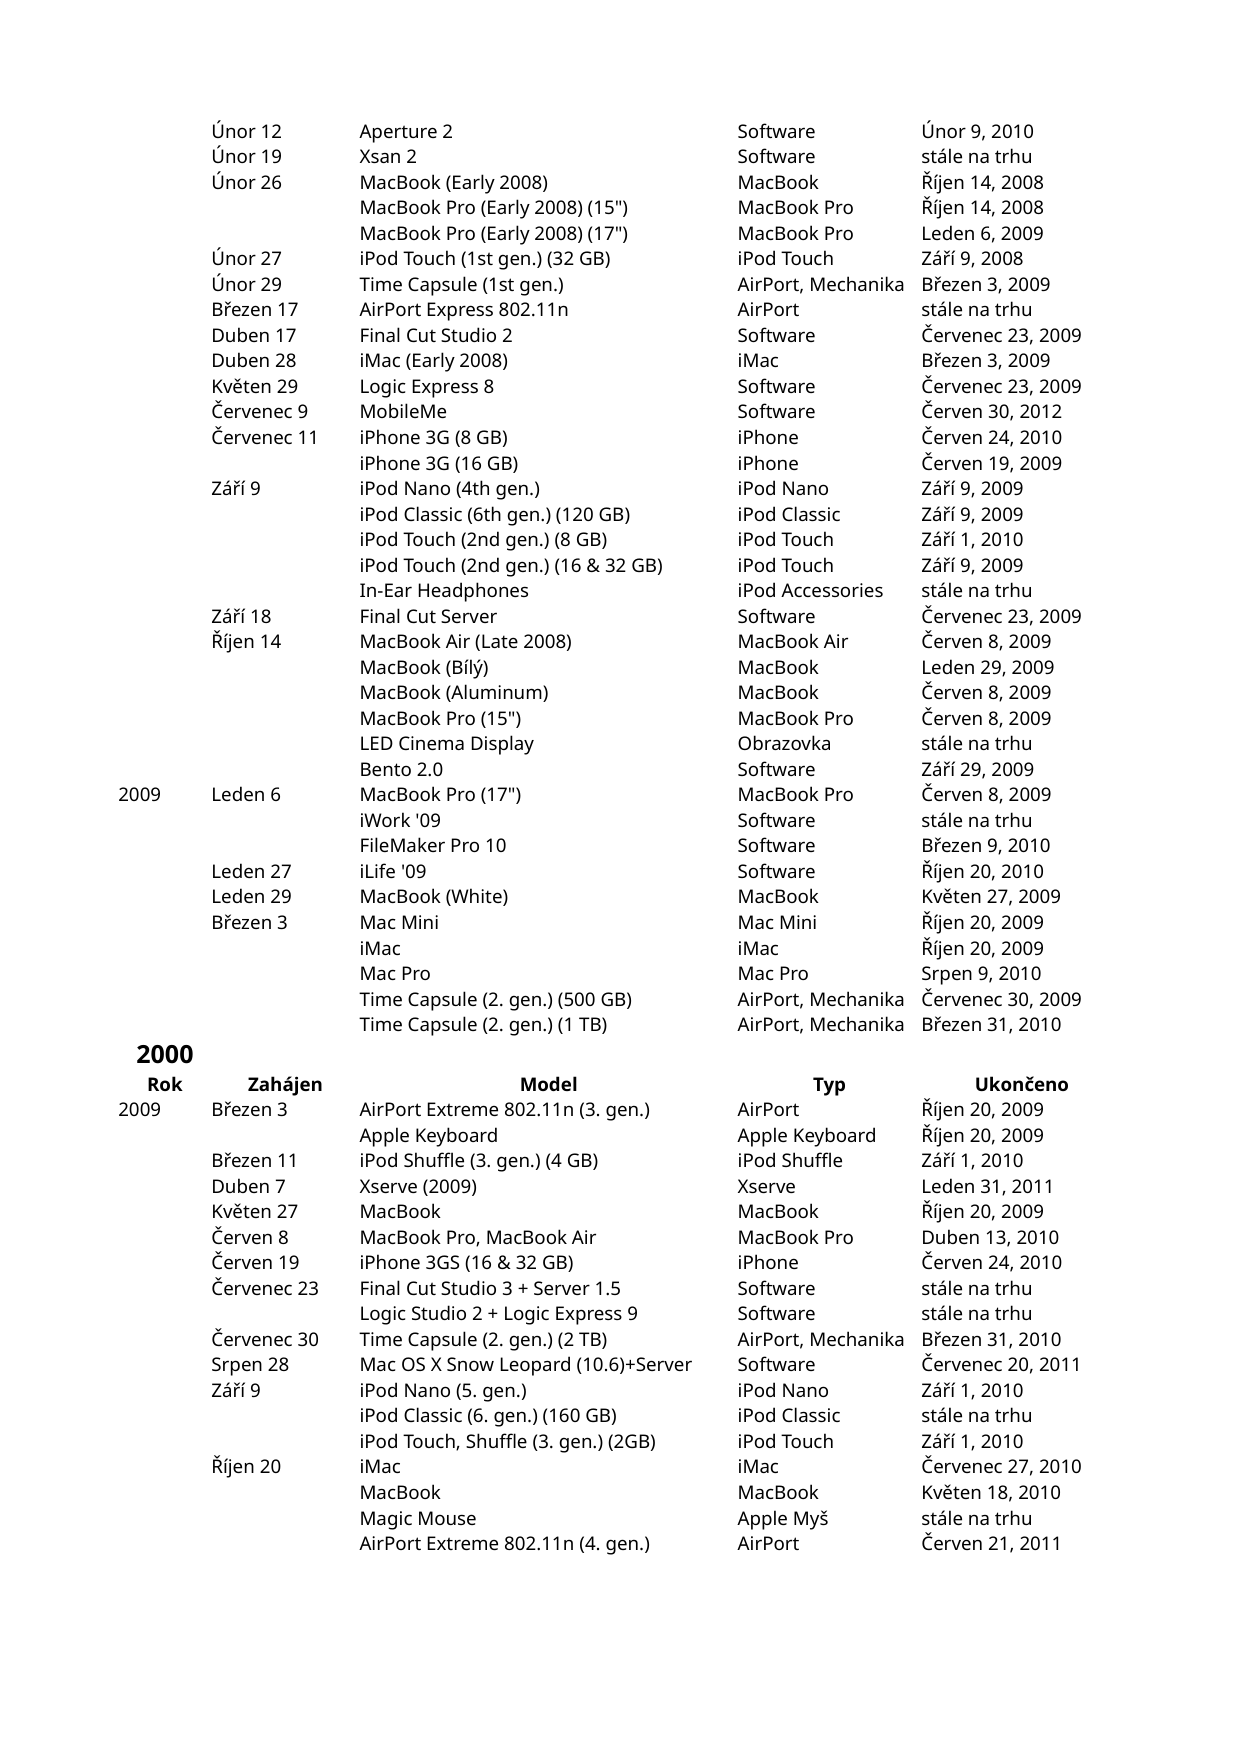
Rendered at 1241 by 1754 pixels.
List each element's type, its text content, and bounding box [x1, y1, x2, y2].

table_cell Software [738, 1352, 921, 1377]
table_cell MacBook (Early 2008) [359, 169, 737, 195]
table_cell [211, 705, 359, 731]
table_cell [118, 348, 211, 373]
table_cell Mac Pro [738, 960, 921, 986]
table_cell Software [738, 833, 921, 858]
table_cell [118, 756, 211, 782]
table_cell iWork '09 [359, 807, 737, 833]
table_cell Říjen 20 [211, 1454, 359, 1479]
table_cell Září 1, 2010 [921, 1377, 1122, 1403]
table_cell [118, 1326, 211, 1352]
table_cell Březen 3 [211, 1096, 359, 1122]
table_cell Březen 9, 2010 [921, 833, 1122, 858]
table_cell Typ [738, 1071, 921, 1096]
table_cell iPod Touch [738, 552, 921, 577]
table_cell [118, 654, 211, 679]
table_cell iPod Touch (1st gen.) (32 GB) [359, 246, 737, 271]
table_cell Leden 29, 2009 [921, 654, 1122, 679]
table_cell Software [738, 807, 921, 833]
table_cell Únor 9, 2010 [921, 118, 1122, 144]
table_cell Apple Myš [738, 1505, 921, 1530]
table_cell 2009 [118, 1096, 211, 1122]
table_cell Říjen 20, 2009 [921, 1096, 1122, 1122]
table_cell Bento 2.0 [359, 756, 737, 782]
table_cell Červen 24, 2010 [921, 1250, 1122, 1275]
table_cell Červenec 23 [211, 1275, 359, 1301]
table_cell Květen 27 [211, 1199, 359, 1224]
table_cell iPod Touch (2nd gen.) (16 & 32 GB) [359, 552, 737, 577]
table_cell stále na trhu [921, 1275, 1122, 1301]
table_cell [211, 986, 359, 1011]
table_cell [211, 552, 359, 577]
table_cell Červenec 9 [211, 399, 359, 424]
table_cell MacBook Pro (Early 2008) (15") [359, 195, 737, 220]
table_cell iPod Shuffle (3. gen.) (4 GB) [359, 1148, 737, 1173]
table_cell Červen 19, 2009 [921, 450, 1122, 475]
table_cell iPhone 3G (8 GB) [359, 424, 737, 450]
table_cell MacBook Pro [738, 195, 921, 220]
table_cell Final Cut Server [359, 603, 737, 628]
table_cell iPhone 3G (16 GB) [359, 450, 737, 475]
table_cell Apple Keyboard [359, 1122, 737, 1147]
table_cell AirPort [738, 297, 921, 322]
table_cell [211, 195, 359, 220]
table_cell Logic Studio 2 + Logic Express 9 [359, 1301, 737, 1326]
table_cell Březen 17 [211, 297, 359, 322]
table_cell Říjen 20, 2009 [921, 935, 1122, 960]
table_cell Software [738, 322, 921, 348]
table_cell MacBook [738, 884, 921, 909]
table_cell iPod Classic [738, 1403, 921, 1428]
table_cell [118, 1250, 211, 1275]
table_cell Září 18 [211, 603, 359, 628]
table_cell [118, 1275, 211, 1301]
table_cell [118, 450, 211, 475]
table_cell Duben 28 [211, 348, 359, 373]
table_cell iMac [738, 348, 921, 373]
table_cell iPhone [738, 1250, 921, 1275]
table_cell [211, 731, 359, 756]
table_cell Říjen 20, 2009 [921, 1122, 1122, 1147]
table_cell AirPort Express 802.11n [359, 297, 737, 322]
table_cell [211, 1301, 359, 1326]
table_cell [118, 399, 211, 424]
table_cell Říjen 20, 2009 [921, 909, 1122, 935]
table_cell Srpen 9, 2010 [921, 960, 1122, 986]
table_cell [118, 195, 211, 220]
table_cell Mac Pro [359, 960, 737, 986]
table_cell [211, 807, 359, 833]
table_cell Final Cut Studio 3 + Server 1.5 [359, 1275, 737, 1301]
table_cell [118, 1173, 211, 1198]
table_cell Červen 8, 2009 [921, 680, 1122, 705]
table_cell MacBook Pro (15") [359, 705, 737, 731]
table_cell Červen 19 [211, 1250, 359, 1275]
table_cell stále na trhu [921, 578, 1122, 603]
table_cell stále na trhu [921, 1403, 1122, 1428]
table_cell Duben 7 [211, 1173, 359, 1198]
table_cell Rok [118, 1071, 211, 1096]
table_cell [118, 1148, 211, 1173]
table_cell Duben 17 [211, 322, 359, 348]
table_cell stále na trhu [921, 731, 1122, 756]
table_cell Září 9, 2009 [921, 501, 1122, 526]
table_cell iPod Touch [738, 526, 921, 552]
table_cell Červen 30, 2012 [921, 399, 1122, 424]
table_cell Srpen 28 [211, 1352, 359, 1377]
table_cell Červen 8, 2009 [921, 629, 1122, 654]
table_cell AirPort Extreme 802.11n (4. gen.) [359, 1530, 737, 1556]
table_cell MobileMe [359, 399, 737, 424]
table_cell Březen 3 [211, 909, 359, 935]
table_cell Time Capsule (2. gen.) (1 TB) [359, 1011, 737, 1037]
table_cell Květen 27, 2009 [921, 884, 1122, 909]
table_cell Říjen 14 [211, 629, 359, 654]
table_cell [211, 501, 359, 526]
table_cell MacBook (Bílý) [359, 654, 737, 679]
table_cell [118, 1479, 211, 1505]
table_cell [211, 1505, 359, 1530]
table_cell [211, 756, 359, 782]
table_cell iMac [359, 1454, 737, 1479]
table_cell MacBook [738, 1199, 921, 1224]
table_cell [118, 909, 211, 935]
table_cell [118, 960, 211, 986]
table_cell Září 29, 2009 [921, 756, 1122, 782]
table_cell [118, 1301, 211, 1326]
table_cell AirPort, Mechanika [738, 1011, 921, 1037]
table_cell [118, 705, 211, 731]
table_cell MacBook (White) [359, 884, 737, 909]
table_cell Magic Mouse [359, 1505, 737, 1530]
table_cell stále na trhu [921, 297, 1122, 322]
table_cell Září 9, 2008 [921, 246, 1122, 271]
table_cell Září 9 [211, 1377, 359, 1403]
table_cell MacBook Pro (17") [359, 782, 737, 807]
table_cell [118, 858, 211, 884]
table_cell [211, 1428, 359, 1454]
table_cell [118, 1454, 211, 1479]
table_cell [118, 297, 211, 322]
table_cell Mac Mini [359, 909, 737, 935]
table_cell MacBook Pro [738, 220, 921, 246]
table_cell Model [359, 1071, 737, 1096]
table_cell [118, 807, 211, 833]
table_cell iMac (Early 2008) [359, 348, 737, 373]
table_cell [118, 424, 211, 450]
table_cell Červenec 30 [211, 1326, 359, 1352]
table_cell Červenec 23, 2009 [921, 373, 1122, 399]
table_cell AirPort [738, 1096, 921, 1122]
table_cell iPod Nano (4th gen.) [359, 475, 737, 501]
table_cell Únor 26 [211, 169, 359, 195]
table_cell Červenec 23, 2009 [921, 603, 1122, 628]
table_cell Březen 11 [211, 1148, 359, 1173]
table_cell [118, 144, 211, 169]
table_cell 2009 [118, 782, 211, 807]
table_cell Září 9, 2009 [921, 552, 1122, 577]
table_cell iPod Nano (5. gen.) [359, 1377, 737, 1403]
table_cell MacBook Pro [738, 705, 921, 731]
table_cell Červen 8 [211, 1224, 359, 1249]
table_cell iPod Nano [738, 475, 921, 501]
table_cell Final Cut Studio 2 [359, 322, 737, 348]
table_cell Leden 6 [211, 782, 359, 807]
table_cell Říjen 14, 2008 [921, 195, 1122, 220]
table_cell MacBook [738, 680, 921, 705]
table_cell [118, 1224, 211, 1249]
table_cell [211, 960, 359, 986]
table_cell [211, 578, 359, 603]
table_cell iPod Touch [738, 1428, 921, 1454]
table_cell Software [738, 373, 921, 399]
table_cell AirPort, Mechanika [738, 1326, 921, 1352]
table_cell [118, 884, 211, 909]
table_cell MacBook [738, 654, 921, 679]
table_cell [211, 833, 359, 858]
table_cell MacBook (Aluminum) [359, 680, 737, 705]
table_cell Březen 31, 2010 [921, 1011, 1122, 1037]
table_cell MacBook Pro [738, 1224, 921, 1249]
table_cell Únor 29 [211, 271, 359, 297]
table_cell MacBook [359, 1479, 737, 1505]
table_cell [118, 322, 211, 348]
table_cell [211, 1122, 359, 1147]
table_cell [118, 833, 211, 858]
table_cell AirPort [738, 1530, 921, 1556]
table_cell [118, 220, 211, 246]
table_cell Time Capsule (2. gen.) (500 GB) [359, 986, 737, 1011]
table_cell [118, 1122, 211, 1147]
table_cell Únor 27 [211, 246, 359, 271]
table_cell [118, 501, 211, 526]
table_cell [118, 1530, 211, 1556]
table_cell Software [738, 858, 921, 884]
table_cell Únor 19 [211, 144, 359, 169]
table_cell Software [738, 399, 921, 424]
table_cell [118, 1505, 211, 1530]
table_cell MacBook [738, 169, 921, 195]
table_cell Květen 18, 2010 [921, 1479, 1122, 1505]
table_cell iPhone [738, 424, 921, 450]
table_cell Březen 31, 2010 [921, 1326, 1122, 1352]
table_cell Time Capsule (1st gen.) [359, 271, 737, 297]
table_cell iLife '09 [359, 858, 737, 884]
table_cell AirPort, Mechanika [738, 271, 921, 297]
table_cell AirPort Extreme 802.11n (3. gen.) [359, 1096, 737, 1122]
table_cell iPod Classic [738, 501, 921, 526]
table_cell [738, 1037, 921, 1071]
table_cell Říjen 20, 2010 [921, 858, 1122, 884]
table_cell Květen 29 [211, 373, 359, 399]
table_cell LED Cinema Display [359, 731, 737, 756]
table_cell [118, 1011, 211, 1037]
table_cell iMac [738, 935, 921, 960]
table_cell Červen 8, 2009 [921, 782, 1122, 807]
table_cell Září 9 [211, 475, 359, 501]
table_cell Únor 12 [211, 118, 359, 144]
table_cell MacBook Air (Late 2008) [359, 629, 737, 654]
table_cell Červenec 30, 2009 [921, 986, 1122, 1011]
table_cell [211, 654, 359, 679]
table_cell Březen 3, 2009 [921, 348, 1122, 373]
table_cell stále na trhu [921, 1505, 1122, 1530]
table_cell Duben 13, 2010 [921, 1224, 1122, 1249]
table_cell Xsan 2 [359, 144, 737, 169]
table_cell Červen 21, 2011 [921, 1530, 1122, 1556]
table_cell [211, 935, 359, 960]
table_cell [118, 118, 211, 144]
table_cell Software [738, 144, 921, 169]
table_cell iPod Touch, Shuffle (3. gen.) (2GB) [359, 1428, 737, 1454]
table_cell [118, 935, 211, 960]
table_cell Mac OS X Snow Leopard (10.6)+Server [359, 1352, 737, 1377]
table_cell [118, 1403, 211, 1428]
table_cell Zahájen [211, 1071, 359, 1096]
table_cell [921, 1037, 1122, 1071]
table_cell [118, 578, 211, 603]
table_cell iPod Touch (2nd gen.) (8 GB) [359, 526, 737, 552]
table_cell Březen 3, 2009 [921, 271, 1122, 297]
table_cell Červenec 20, 2011 [921, 1352, 1122, 1377]
table_cell Aperture 2 [359, 118, 737, 144]
table_cell [118, 1377, 211, 1403]
table_cell Software [738, 756, 921, 782]
table_cell Software [738, 1275, 921, 1301]
table_cell MacBook Pro [738, 782, 921, 807]
table_cell stále na trhu [921, 144, 1122, 169]
table_cell Xserve (2009) [359, 1173, 737, 1198]
table_cell [118, 986, 211, 1011]
table_cell [211, 1011, 359, 1037]
table_cell stále na trhu [921, 1301, 1122, 1326]
table_cell MacBook Air [738, 629, 921, 654]
table_cell [118, 680, 211, 705]
table_cell iPhone 3GS (16 & 32 GB) [359, 1250, 737, 1275]
table_cell [359, 1037, 737, 1071]
table_cell iPod Classic (6th gen.) (120 GB) [359, 501, 737, 526]
table_cell iMac [738, 1454, 921, 1479]
table_cell [211, 220, 359, 246]
table_cell [211, 680, 359, 705]
table_cell FileMaker Pro 10 [359, 833, 737, 858]
table_cell Září 1, 2010 [921, 1148, 1122, 1173]
table_cell iPhone [738, 450, 921, 475]
table_cell iPod Nano [738, 1377, 921, 1403]
table_cell [118, 1352, 211, 1377]
table_cell [118, 629, 211, 654]
table_cell [211, 1530, 359, 1556]
table_cell iPod Classic (6. gen.) (160 GB) [359, 1403, 737, 1428]
table_cell Září 1, 2010 [921, 526, 1122, 552]
table_cell Červenec 23, 2009 [921, 322, 1122, 348]
table_cell Říjen 20, 2009 [921, 1199, 1122, 1224]
table_cell Červen 8, 2009 [921, 705, 1122, 731]
table_cell [118, 526, 211, 552]
table_cell iMac [359, 935, 737, 960]
table_cell [118, 1428, 211, 1454]
table_cell Apple Keyboard [738, 1122, 921, 1147]
table_cell Xserve [738, 1173, 921, 1198]
table_cell [211, 450, 359, 475]
table_cell Logic Express 8 [359, 373, 737, 399]
table_cell [118, 475, 211, 501]
table_cell Software [738, 1301, 921, 1326]
table_cell [118, 1199, 211, 1224]
table_cell Leden 6, 2009 [921, 220, 1122, 246]
table_cell MacBook [738, 1479, 921, 1505]
table_cell Mac Mini [738, 909, 921, 935]
table_cell Leden 27 [211, 858, 359, 884]
table_cell [211, 1403, 359, 1428]
table_cell iPod Touch [738, 246, 921, 271]
table_cell MacBook Pro (Early 2008) (17") [359, 220, 737, 246]
table_cell Obrazovka [738, 731, 921, 756]
table_cell Time Capsule (2. gen.) (2 TB) [359, 1326, 737, 1352]
table_cell [118, 373, 211, 399]
table_cell [118, 169, 211, 195]
table_cell [211, 1037, 359, 1071]
table_cell [118, 246, 211, 271]
table_cell stále na trhu [921, 807, 1122, 833]
table_cell Ukončeno [921, 1071, 1122, 1096]
table_cell [118, 552, 211, 577]
table_cell [118, 603, 211, 628]
table_cell Září 9, 2009 [921, 475, 1122, 501]
table_cell iPod Shuffle [738, 1148, 921, 1173]
table_cell Leden 29 [211, 884, 359, 909]
table_cell [211, 526, 359, 552]
table_cell Software [738, 118, 921, 144]
table_cell iPod Accessories [738, 578, 921, 603]
table_cell MacBook [359, 1199, 737, 1224]
table_cell MacBook Pro, MacBook Air [359, 1224, 737, 1249]
table_cell Leden 31, 2011 [921, 1173, 1122, 1198]
table_cell 2000 [118, 1037, 211, 1071]
table_cell Říjen 14, 2008 [921, 169, 1122, 195]
table_cell Září 1, 2010 [921, 1428, 1122, 1454]
table_cell AirPort, Mechanika [738, 986, 921, 1011]
table_cell Červen 24, 2010 [921, 424, 1122, 450]
table_cell [118, 271, 211, 297]
table_cell [211, 1479, 359, 1505]
table_cell Červenec 27, 2010 [921, 1454, 1122, 1479]
table_cell In-Ear Headphones [359, 578, 737, 603]
table_cell Software [738, 603, 921, 628]
table_cell Červenec 11 [211, 424, 359, 450]
table_cell [118, 731, 211, 756]
